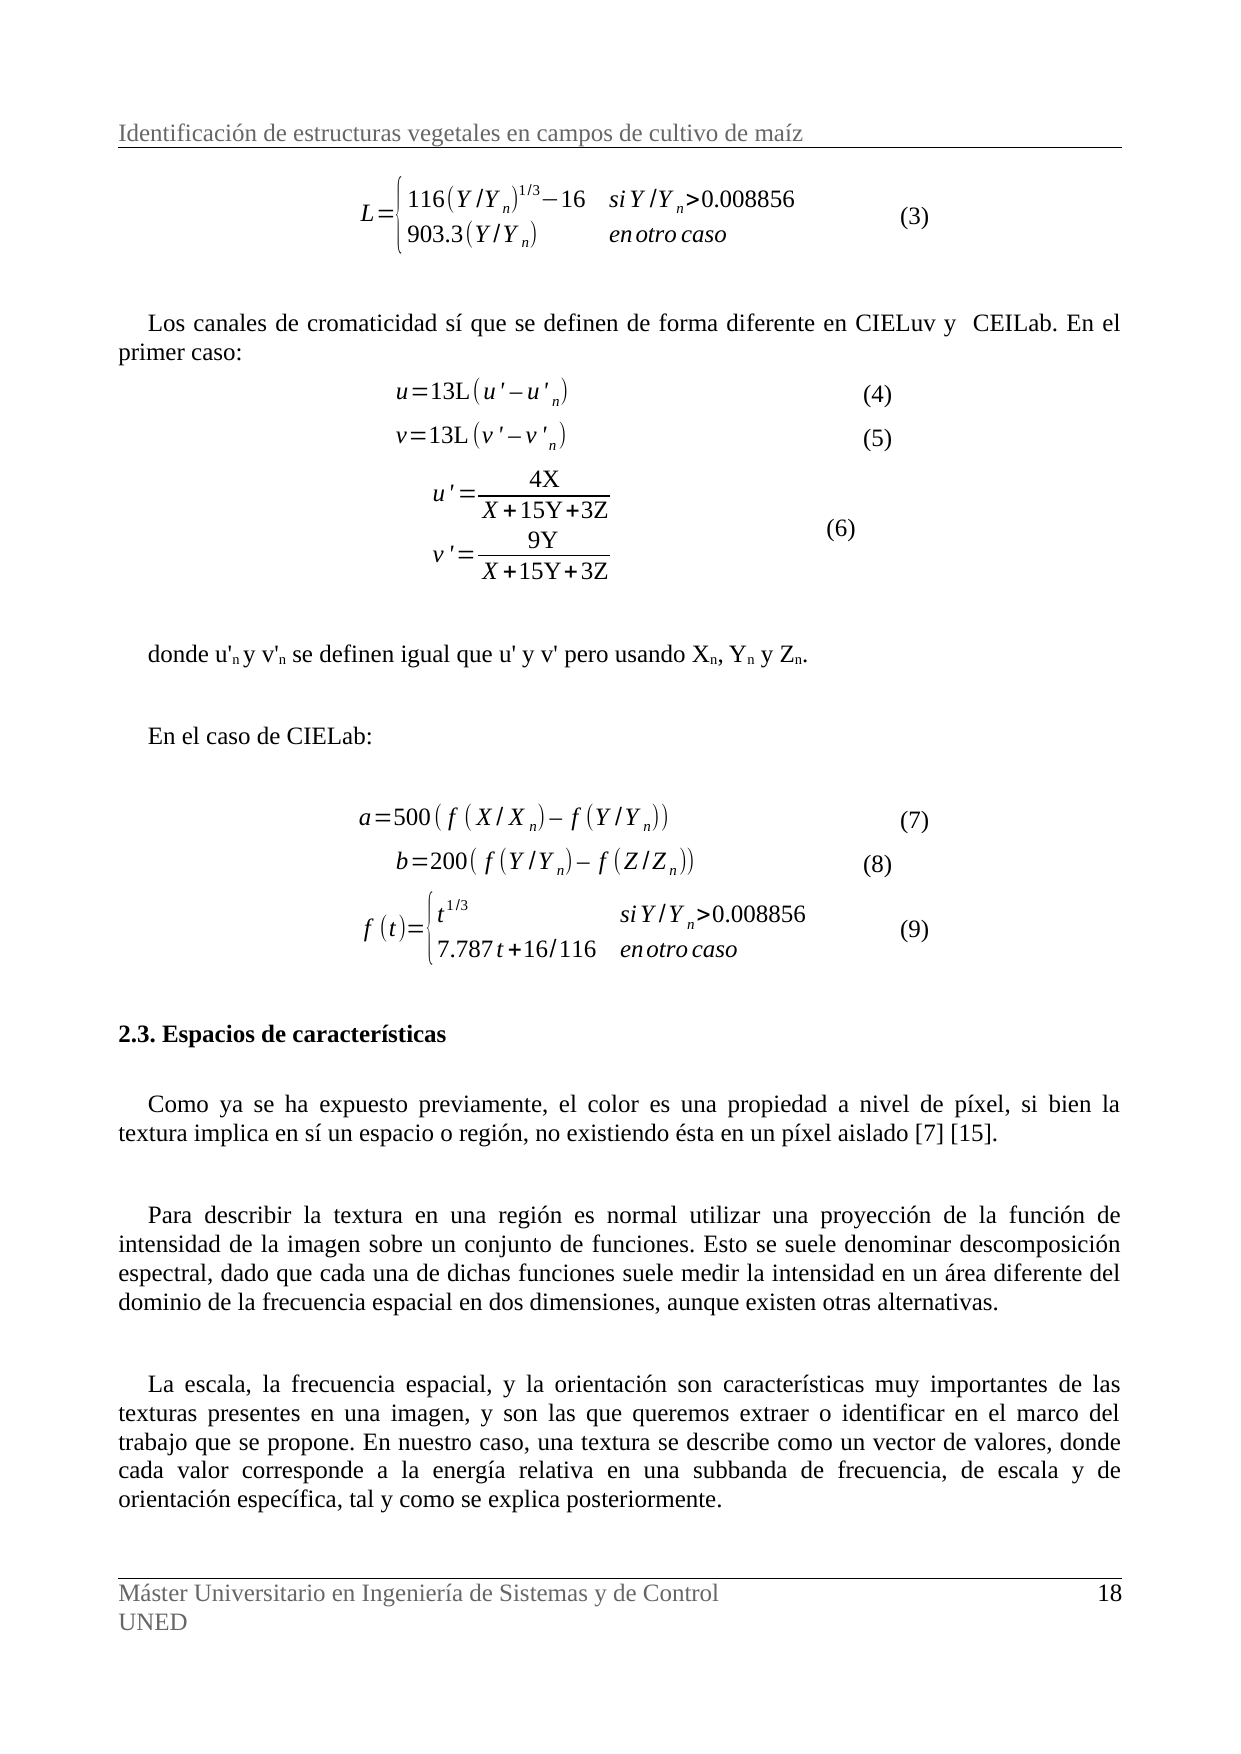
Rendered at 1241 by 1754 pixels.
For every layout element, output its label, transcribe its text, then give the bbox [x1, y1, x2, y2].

text La escala, la frecuencia espacial, y la orientación son características muy importantes de las texturas presentes en una imagen, y son las que queremos extraer o identificar en el marco del trabajo que se propone. En nuestro caso, una textura se describe como un vector de valores, donde cada valor corresponde a la energía relativa en una subbanda de frecuencia, de escala y de orientación específica, tal y como se explica posteriormente. [118, 1369, 1122, 1513]
text Los canales de cromaticidad sí que se definen de forma diferente en CIELuv y CEILab. En el primer caso: [118, 308, 1122, 365]
subtitle 2.3. Espacios de características [118, 1019, 1122, 1048]
text (7) [118, 804, 1122, 835]
text Para describir la textura en una región es normal utilizar una proyección de la función de intensidad de la imagen sobre un conjunto de funciones. Esto se suele denominar descomposición espectral, dado que cada una de dichas funciones suele medir la intensidad en un área diferente del dominio de la frecuencia espacial en dos dimensiones, aunque existen otras alternativas. [118, 1200, 1122, 1315]
text (5) [118, 422, 1122, 453]
text (9) [118, 892, 1122, 965]
text (3) [118, 176, 1122, 254]
text Como ya se ha expuesto previamente, el color es una propiedad a nivel de píxel, si bien la textura implica en sí un espacio o región, no existiendo ésta en un píxel aislado [7] [15]. [118, 1089, 1122, 1147]
text (4) [118, 378, 1122, 409]
text (8) [118, 848, 1122, 879]
text En el caso de CIELab: [118, 721, 1122, 750]
text (6) [118, 466, 1122, 585]
text donde u'n y v'n se definen igual que u' y v' pero usando Xn, Yn y Zn. [118, 639, 1122, 667]
